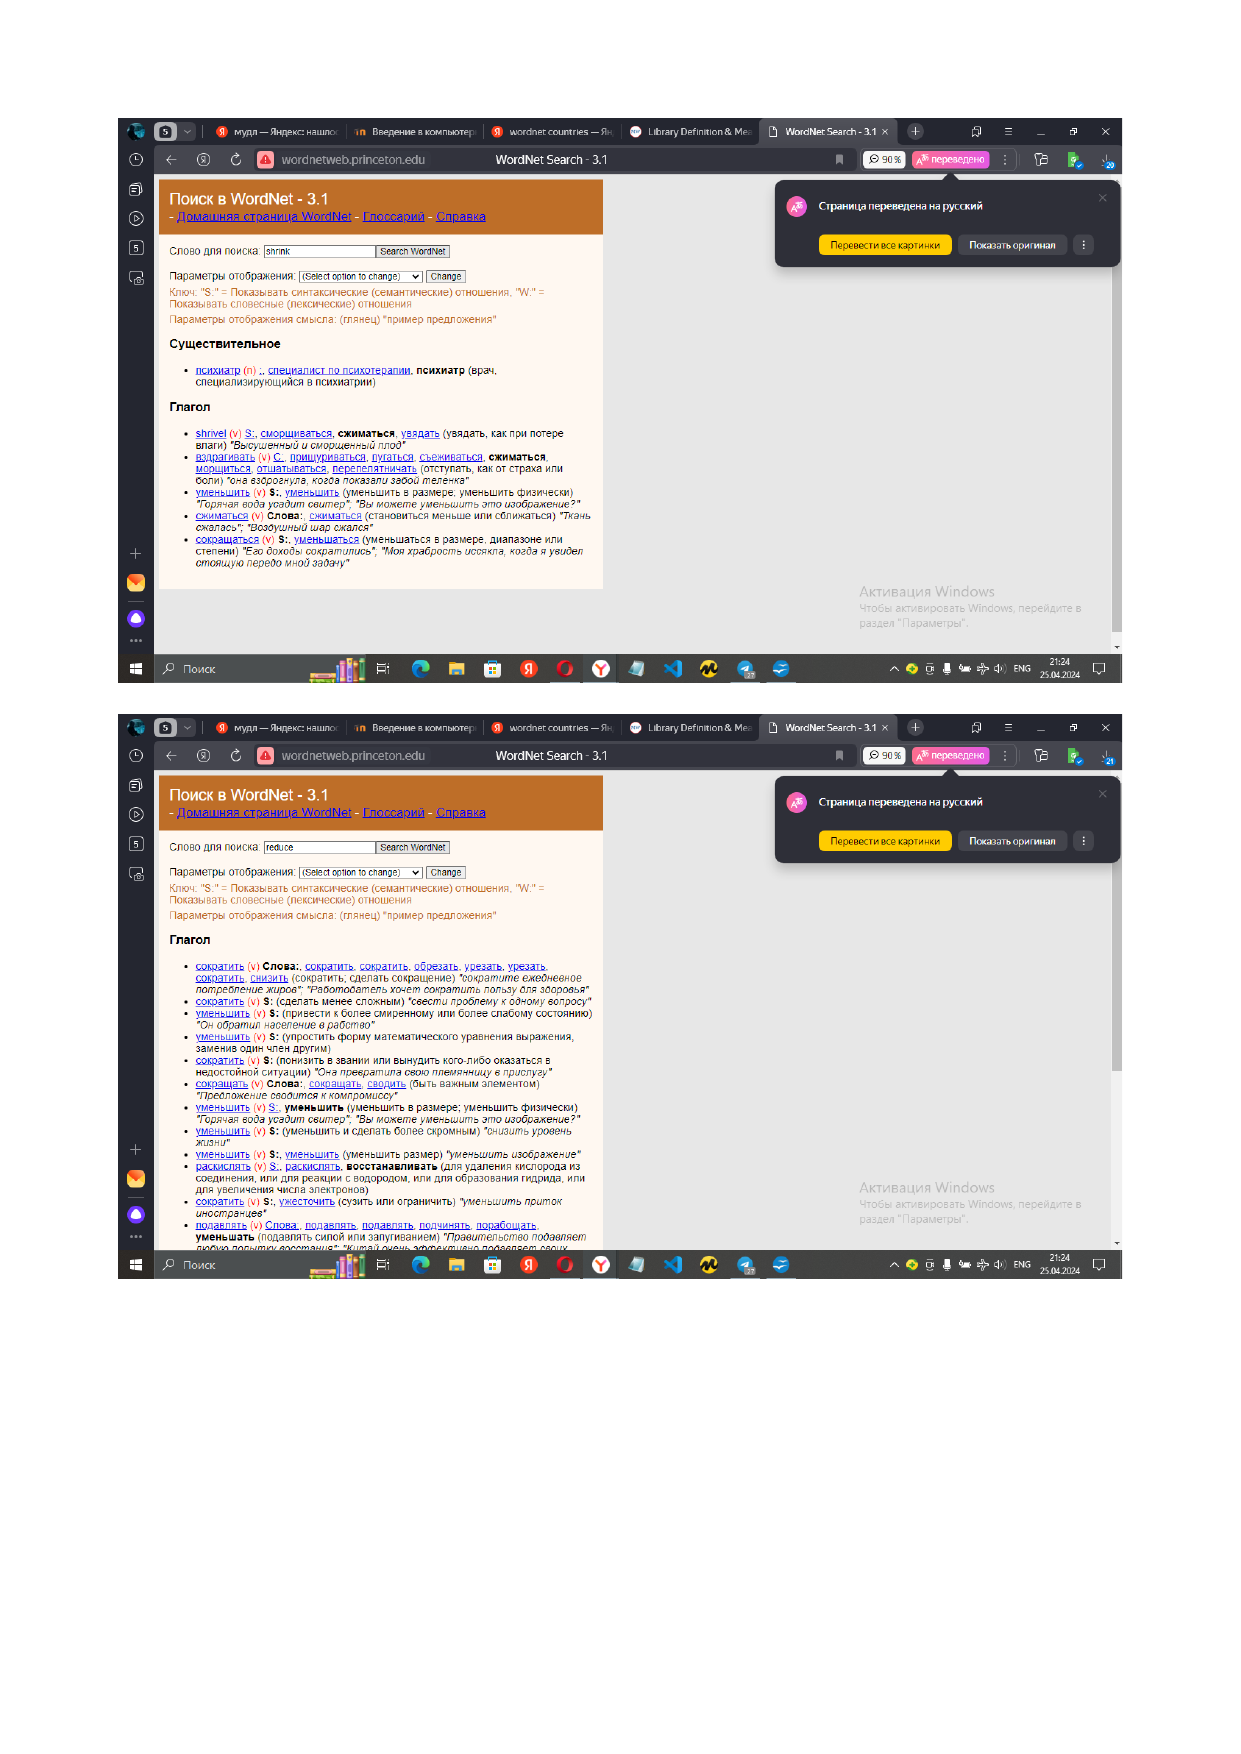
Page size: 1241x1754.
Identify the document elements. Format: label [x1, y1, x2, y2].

picture [118, 714, 1123, 1279]
picture [118, 118, 1123, 683]
